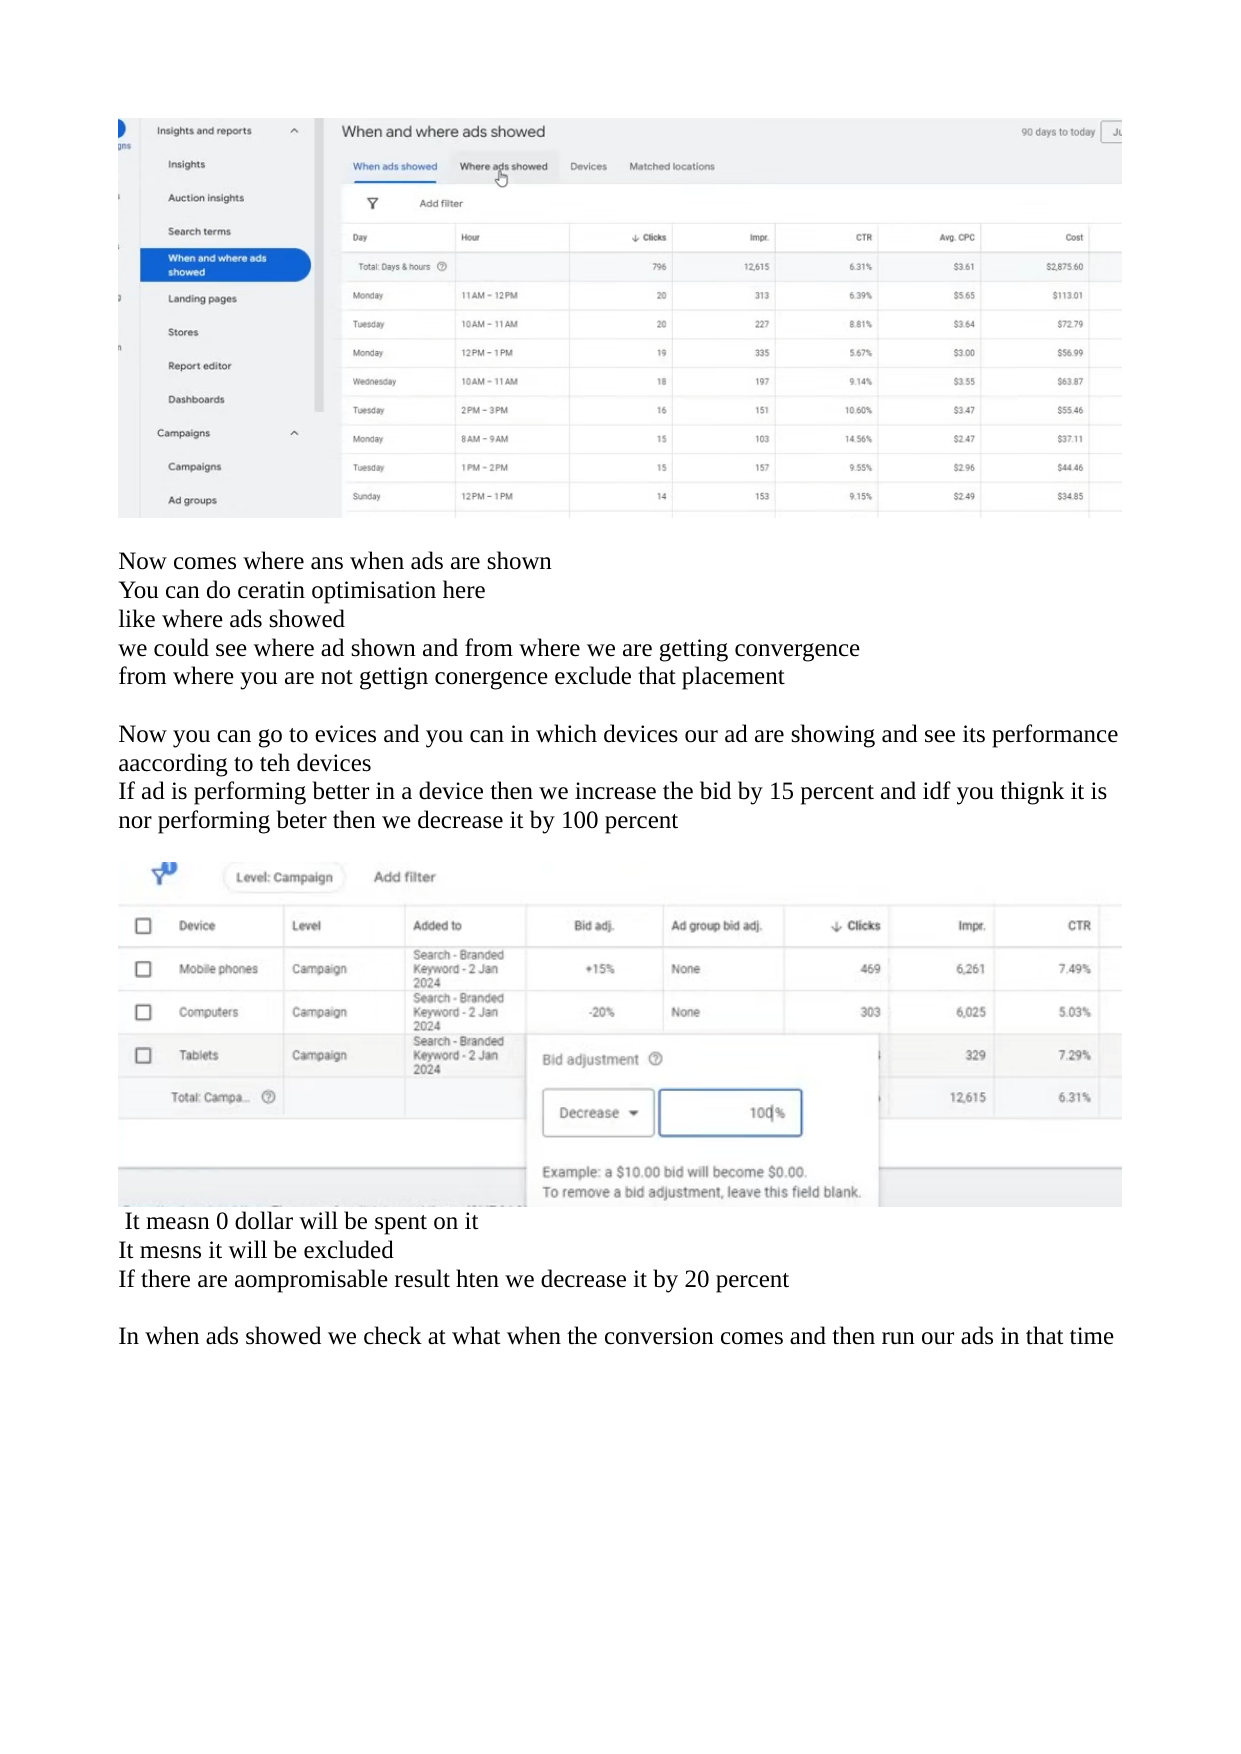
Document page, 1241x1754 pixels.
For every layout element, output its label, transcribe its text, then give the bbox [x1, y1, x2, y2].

picture [118, 118, 1122, 518]
text It mesns it will be excluded [118, 1235, 1122, 1264]
text You can do ceratin optimisation here [118, 575, 1122, 604]
text In when ads showed we check at what when the conversion comes and then run our ads in that time [118, 1321, 1122, 1350]
text It measn 0 dollar will be spent on it [118, 1207, 1122, 1235]
text Now comes where ans when ads are shown [118, 546, 1122, 575]
text we could see where ad shown and from where we are getting convergence [118, 633, 1122, 661]
text If there are aompromisable result hten we decrease it by 20 percent [118, 1264, 1122, 1292]
text If ad is performing better in a device then we increase the bid by 15 percent and idf you thignk it is nor performing beter then we decrease it by 100 percent [118, 776, 1122, 834]
text from where you are not gettign conergence exclude that placement [118, 661, 1122, 690]
text Now you can go to evices and you can in which devices our ad are showing and see its performance aaccording to teh devices [118, 719, 1122, 776]
picture [118, 862, 1122, 1207]
text like where ads showed [118, 604, 1122, 633]
